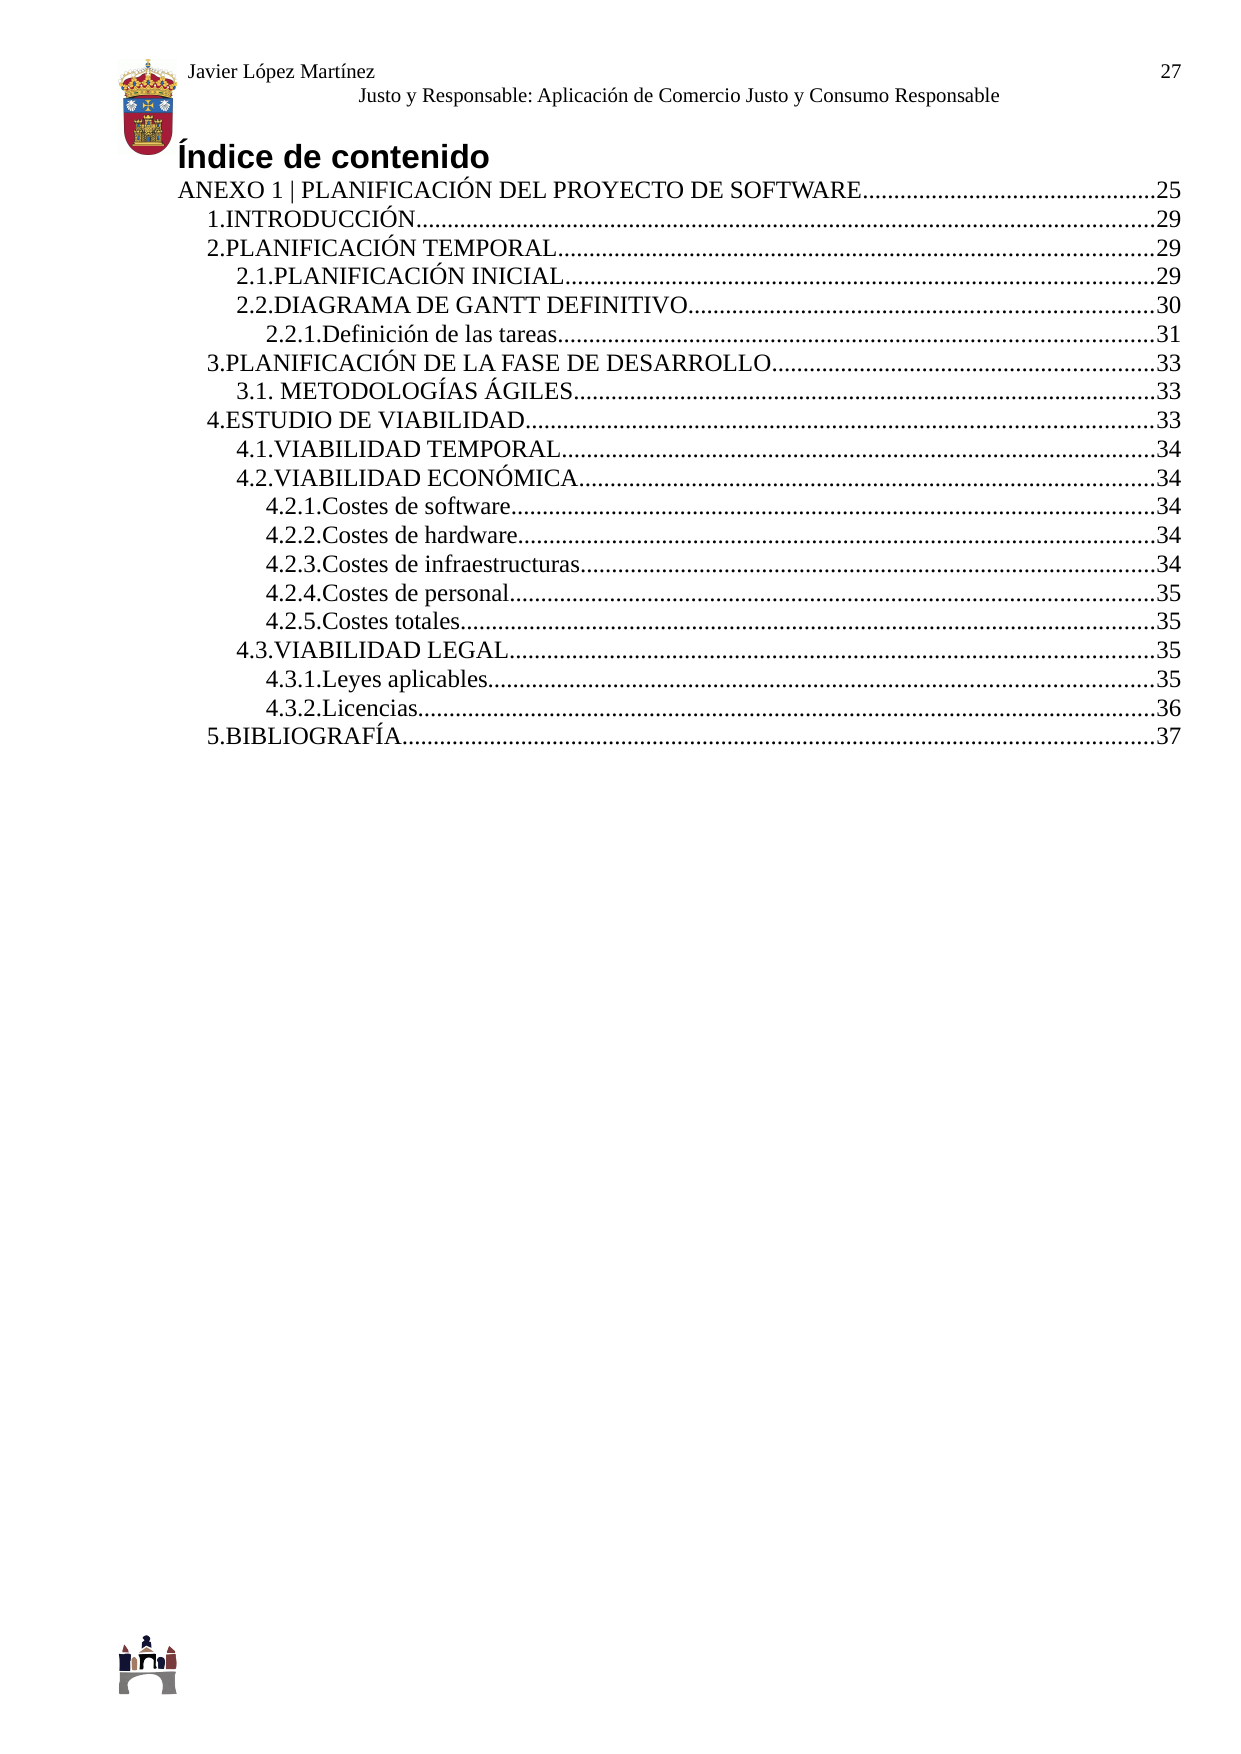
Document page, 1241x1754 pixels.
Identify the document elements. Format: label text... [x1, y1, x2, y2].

text 3.1. METODOLOGÍAS ÁGILES 33 [236, 376, 1181, 405]
text 4.2.1.Costes de software 34 [266, 491, 1181, 520]
text 4.1.VIABILIDAD TEMPORAL 34 [236, 434, 1181, 463]
picture [118, 1634, 178, 1695]
text 2.2.1.Definición de las tareas 31 [266, 319, 1181, 348]
text 4.2.5.Costes totales 35 [266, 606, 1181, 635]
text 2.2.DIAGRAMA DE GANTT DEFINITIVO 30 [236, 290, 1181, 319]
text 5.BIBLIOGRAFÍA 37 [207, 721, 1181, 750]
text 4.2.VIABILIDAD ECONÓMICA 34 [236, 463, 1181, 491]
text 2.PLANIFICACIÓN TEMPORAL 29 [207, 233, 1181, 261]
text 2.1.PLANIFICACIÓN INICIAL 29 [236, 261, 1181, 290]
text 4.3.1.Leyes aplicables 35 [266, 664, 1181, 693]
text 1.INTRODUCCIÓN 29 [207, 204, 1181, 233]
text 4.3.2.Licencias 36 [266, 693, 1181, 721]
text ANEXO 1 | PLANIFICACIÓN DEL PROYECTO DE SOFTWARE 25 [177, 175, 1181, 204]
text 4.2.4.Costes de personal 35 [266, 578, 1181, 606]
picture [118, 59, 178, 155]
text 4.ESTUDIO DE VIABILIDAD 33 [207, 405, 1181, 434]
text 4.3.VIABILIDAD LEGAL 35 [236, 635, 1181, 664]
subtitle Índice de contenido [177, 137, 1181, 175]
text 4.2.2.Costes de hardware 34 [266, 520, 1181, 549]
text 4.2.3.Costes de infraestructuras 34 [266, 549, 1181, 578]
text 3.PLANIFICACIÓN DE LA FASE DE DESARROLLO 33 [207, 348, 1181, 376]
